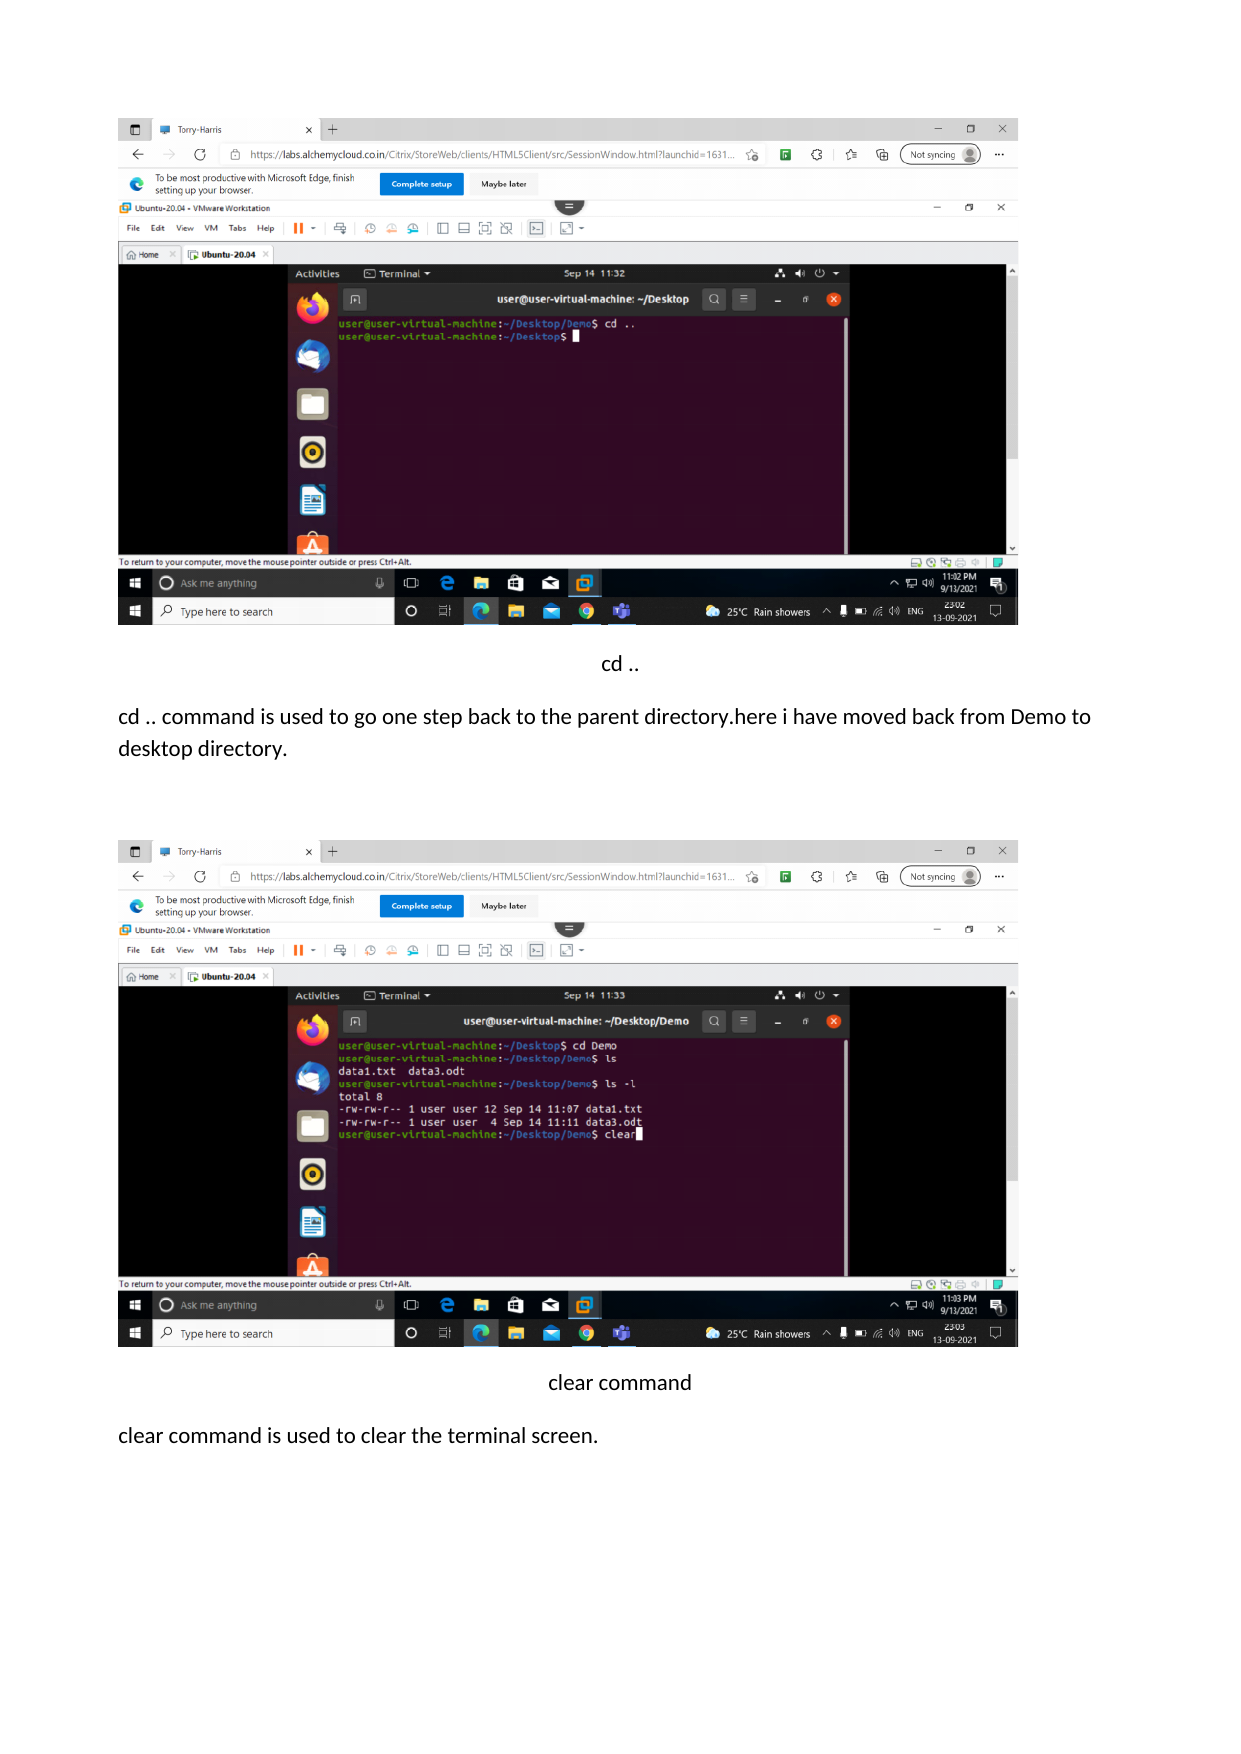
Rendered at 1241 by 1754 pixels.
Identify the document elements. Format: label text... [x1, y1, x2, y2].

text cd .. command is used to go one step back to the parent directory.here i have moved back from Demo to desktop directory. [118, 702, 1122, 763]
text clear command is used to clear the terminal screen. [118, 1421, 1122, 1449]
text cd .. [118, 649, 1122, 677]
text clear command [118, 1368, 1122, 1396]
